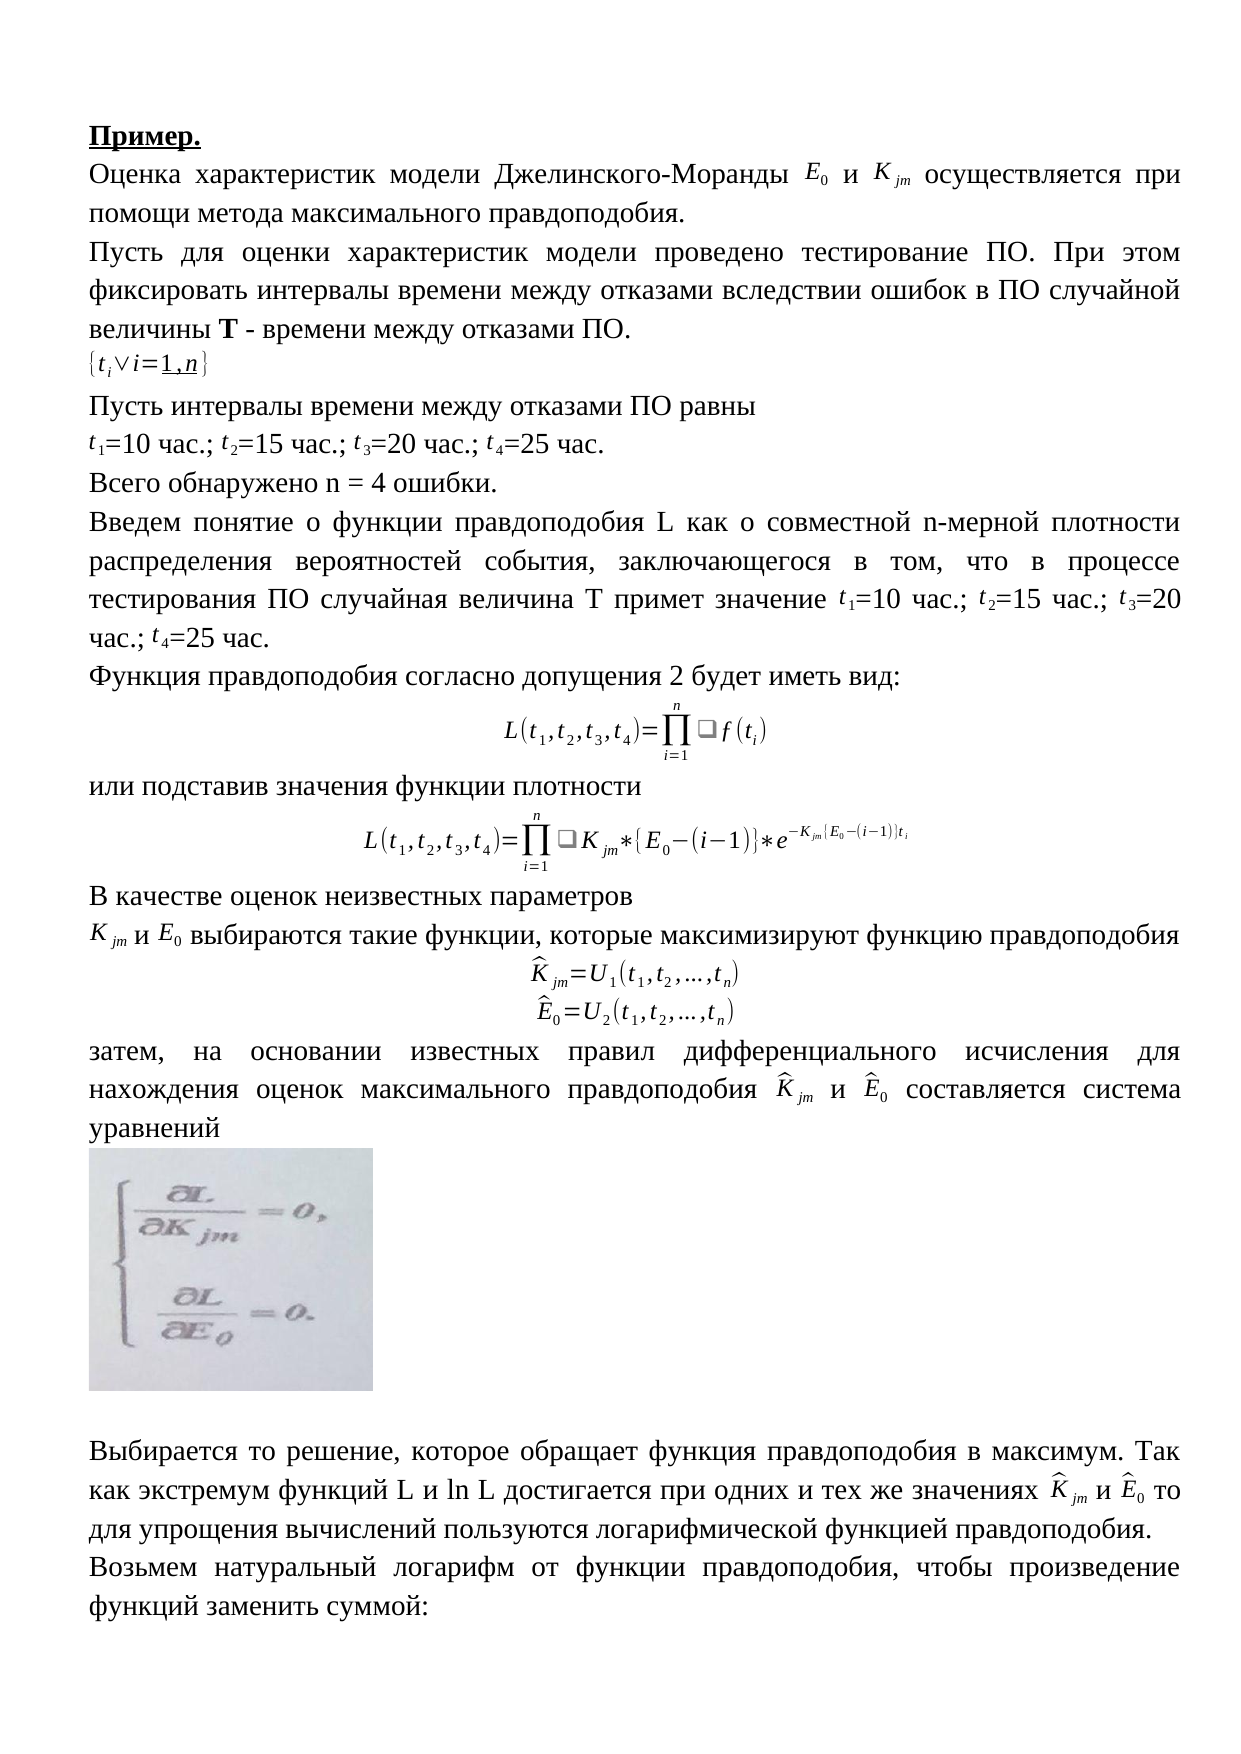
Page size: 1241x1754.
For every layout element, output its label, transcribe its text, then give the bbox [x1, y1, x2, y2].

text Выбирается то решение, которое обращает функция правдоподобия в максимум. Так как экстремум функций L и ln L достигается при одних и тех же значениях и то для упрощения вычислений пользуются логарифмической функцией правдоподобия. [89, 1433, 1181, 1544]
text Пусть для оценки характеристик модели проведено тестирование ПО. При этом фиксировать интервалы времени между отказами вследствии ошибок в ПО случайной величины Т - времени между отказами ПО. [89, 234, 1181, 344]
text Введем понятие о функции правдоподобия L как о совместной n-мерной плотности распределения вероятностей события, заключающегося в том, что в процессе тестирования ПО случайная величина Т примет значение =10 час.; =15 час.; =20 час.; =25 час. [89, 504, 1181, 653]
text Возьмем натуральный логарифм от функции правдоподобия, чтобы произведение функций заменить суммой: [89, 1549, 1181, 1622]
text Оценка характеристик модели Джелинского-Моранды и осуществляется при помощи метода максимального правдоподобия. [89, 157, 1181, 229]
text В качестве оценок неизвестных параметров [89, 878, 1181, 912]
text затем, на основании известных правил дифференциального исчисления для нахождения оценок максимального правдоподобия и составляется система уравнений [89, 1033, 1181, 1144]
text и выбираются такие функции, которые максимизируют функцию правдоподобия [89, 917, 1181, 951]
text =10 час.; =15 час.; =20 час.; =25 час. [89, 426, 1181, 461]
picture [88, 1148, 373, 1391]
text Пример. [89, 118, 1181, 152]
text Всего обнаружено n = 4 ошибки. [89, 466, 1181, 499]
text Функция правдоподобия согласно допущения 2 будет иметь вид: [89, 658, 1181, 692]
text или подставив значения функции плотности [89, 768, 1181, 802]
text Пусть интервалы времени между отказами ПО равны [89, 388, 1181, 421]
